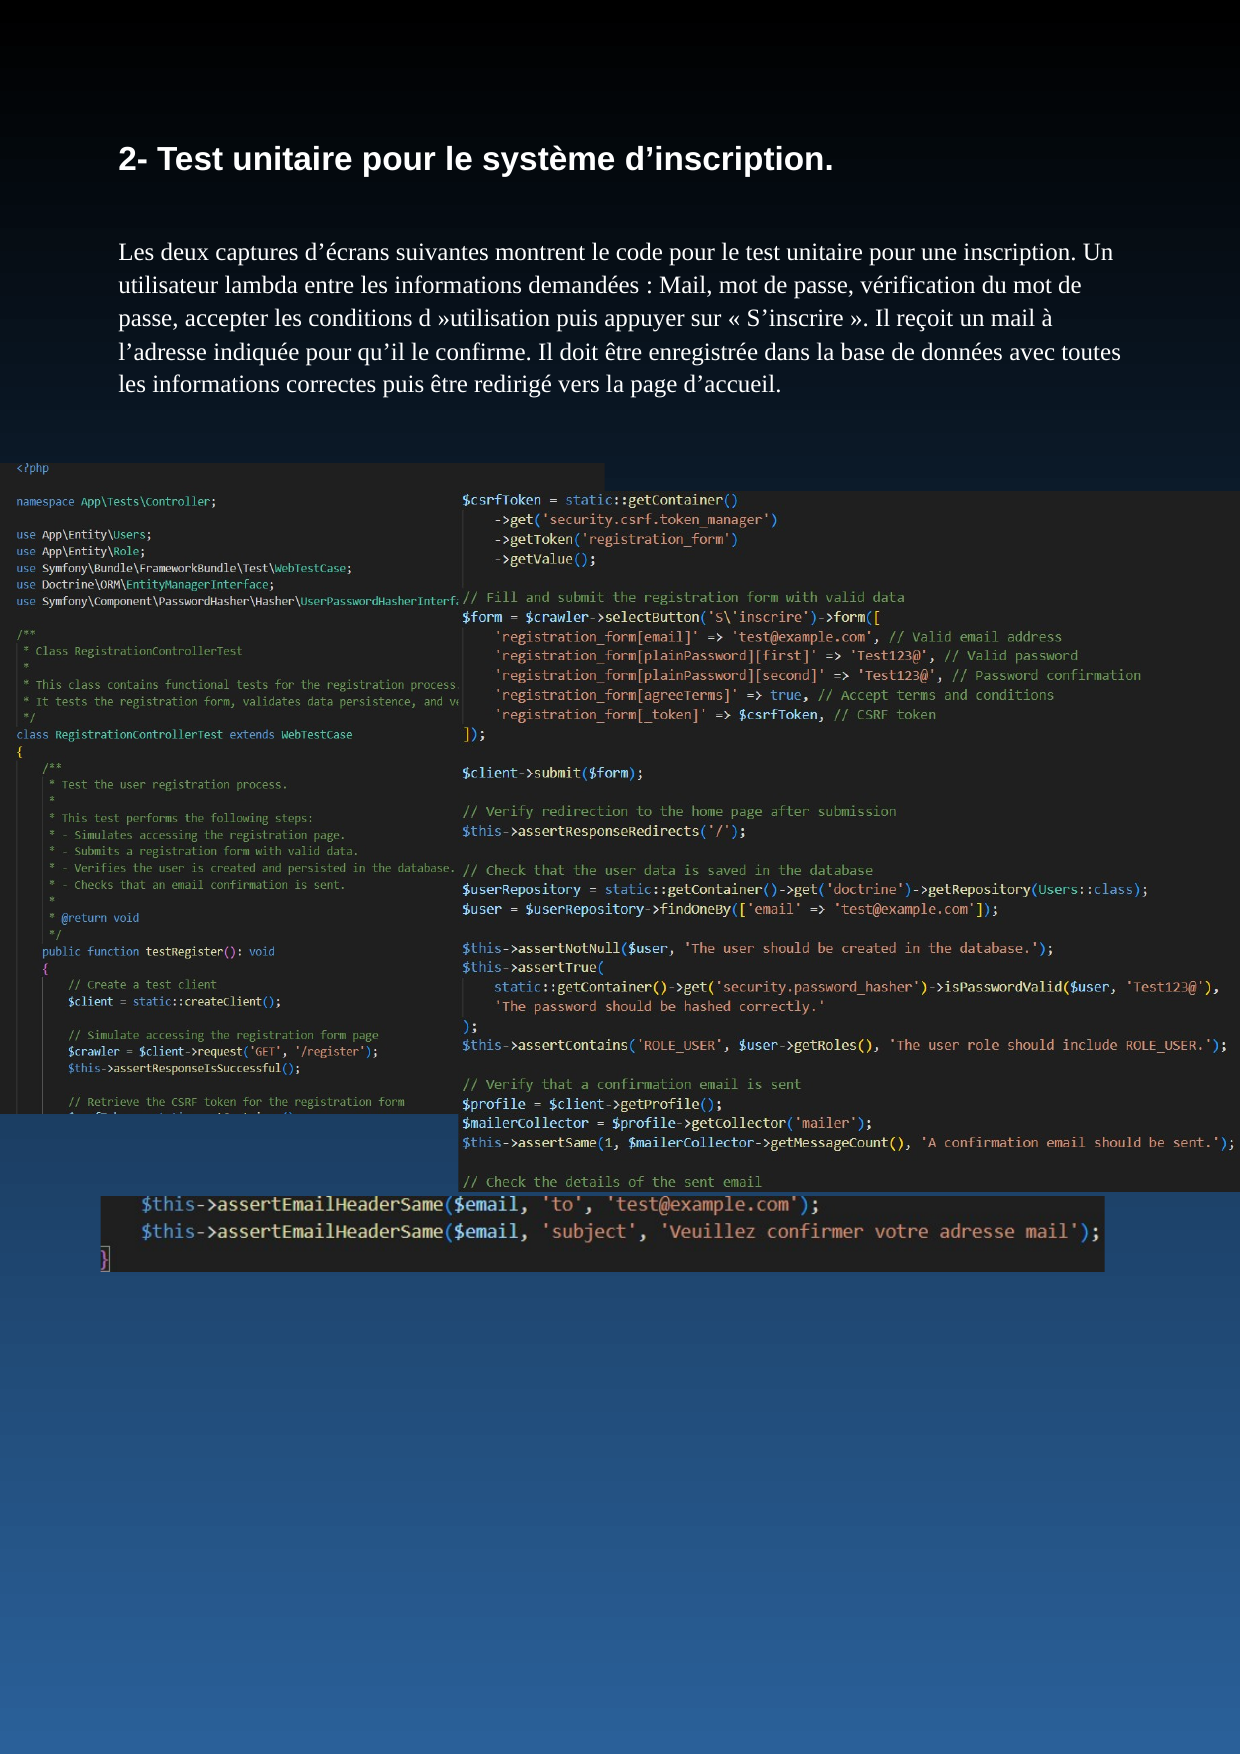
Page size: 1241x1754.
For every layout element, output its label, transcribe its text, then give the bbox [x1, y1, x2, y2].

subtitle 2- Test unitaire pour le système d’inscription. [118, 139, 1122, 177]
picture [0, 463, 1240, 1192]
text Les deux captures d’écrans suivantes montrent le code pour le test unitaire pour une inscription. Un utilisateur lambda entre les informations demandées : Mail, mot de passe, vérification du mot de passe, accepter les conditions d »utilisation puis appuyer sur « S’inscrire ». Il reçoit un mail à l’adresse indiquée pour qu’il le confirme. Il doit être enregistrée dans la base de données avec toutes les informations correctes puis être redirigé vers la page d’accueil. [118, 237, 1122, 398]
picture [100, 1196, 1105, 1272]
